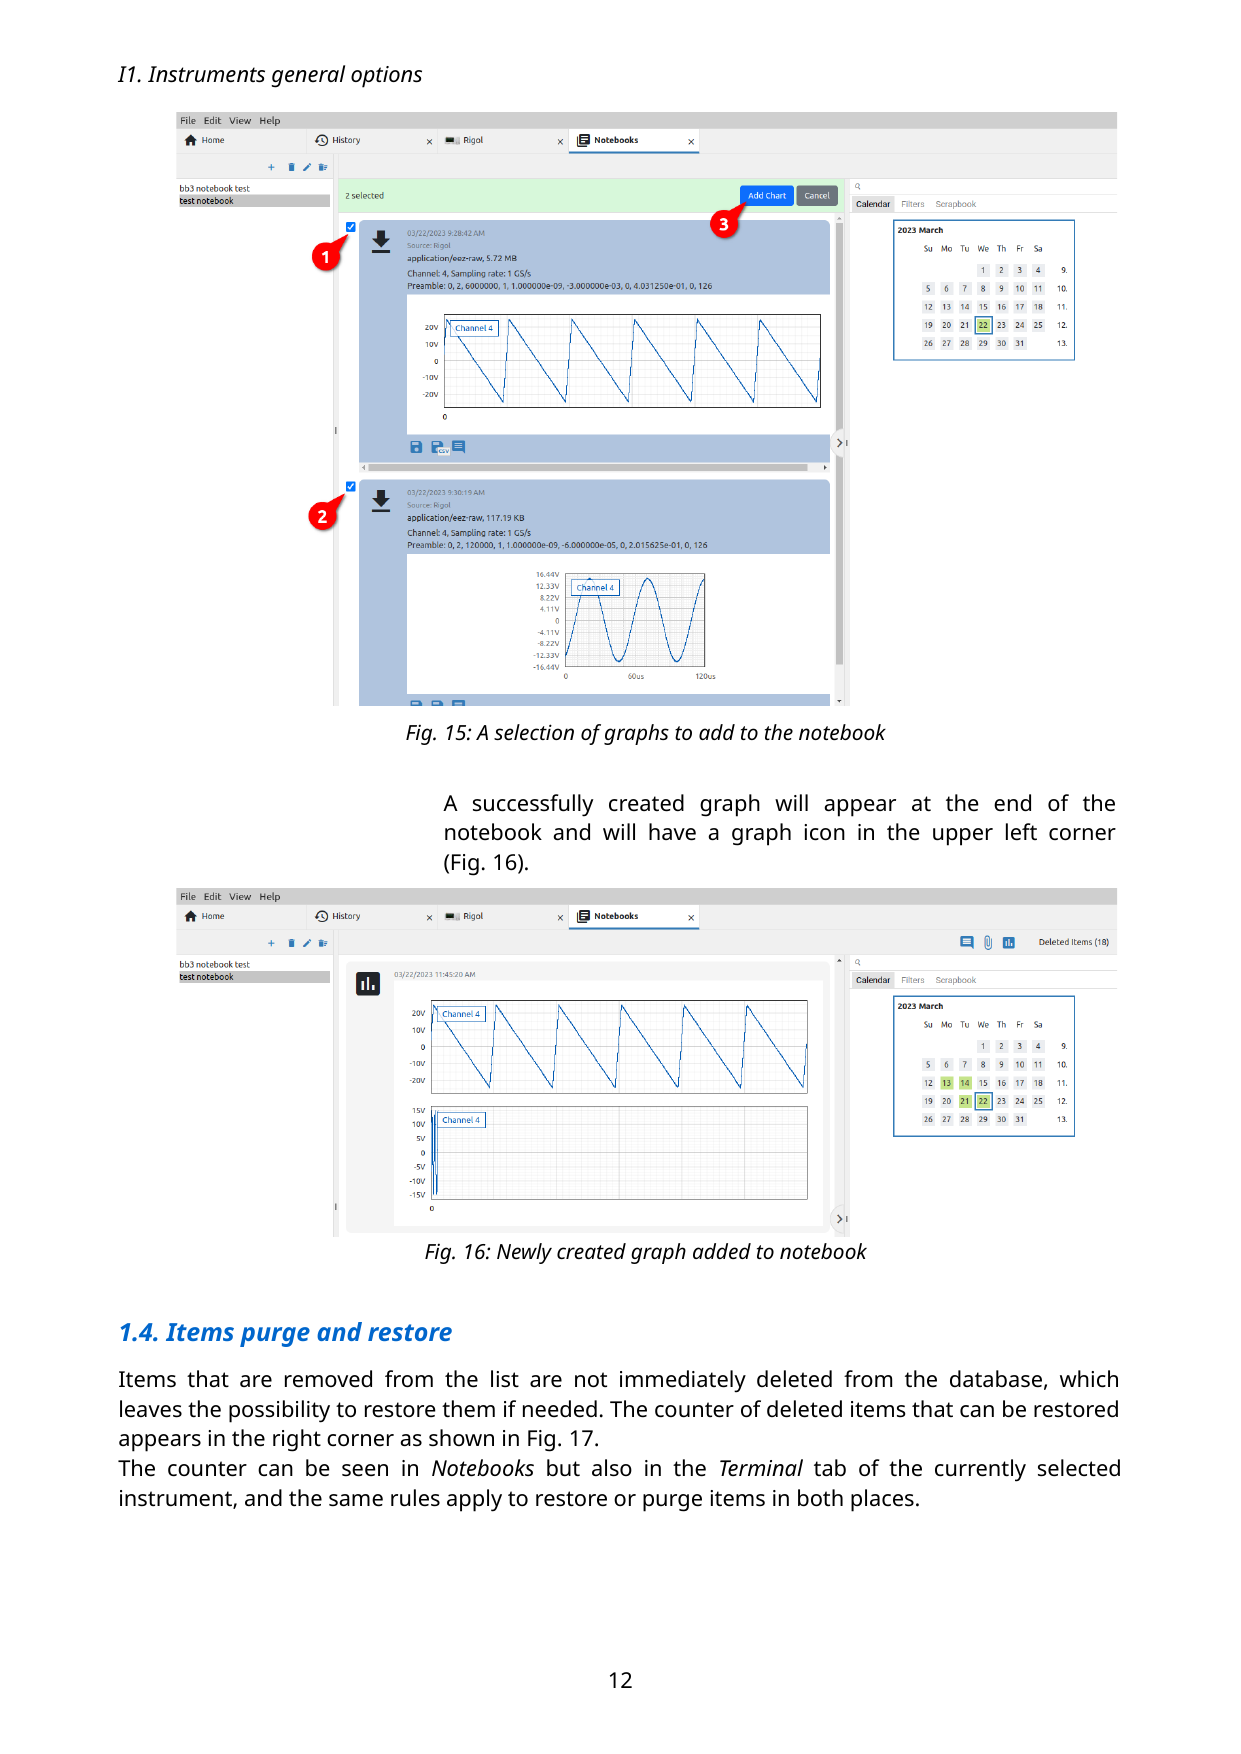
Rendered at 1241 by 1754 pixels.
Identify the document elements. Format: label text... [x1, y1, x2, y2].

text Items that are removed from the list are not immediately deleted from the database, which leaves the possibility to restore them if needed. The counter of deleted items that can be restored appears in the right corner as shown in Fig. 17. [118, 1364, 1122, 1453]
table_cell [118, 883, 171, 1288]
text The counter can be seen in Notebooks but also in the Terminal tab of the currently selected instrument, and the same rules apply to restore or purge items in both places. [118, 1453, 1122, 1513]
table_cell [171, 782, 438, 883]
table_cell A successfully created graph will appear at the end of the notebook and will have a graph icon in the upper left corner (Fig. 16). [438, 782, 1123, 883]
table_cell [171, 883, 1123, 1288]
table_cell [171, 107, 1123, 782]
picture [176, 888, 1118, 1237]
table_cell [118, 107, 171, 782]
picture [176, 112, 1118, 706]
subtitle Items purge and restore [118, 1315, 1122, 1349]
table_cell [118, 782, 171, 883]
